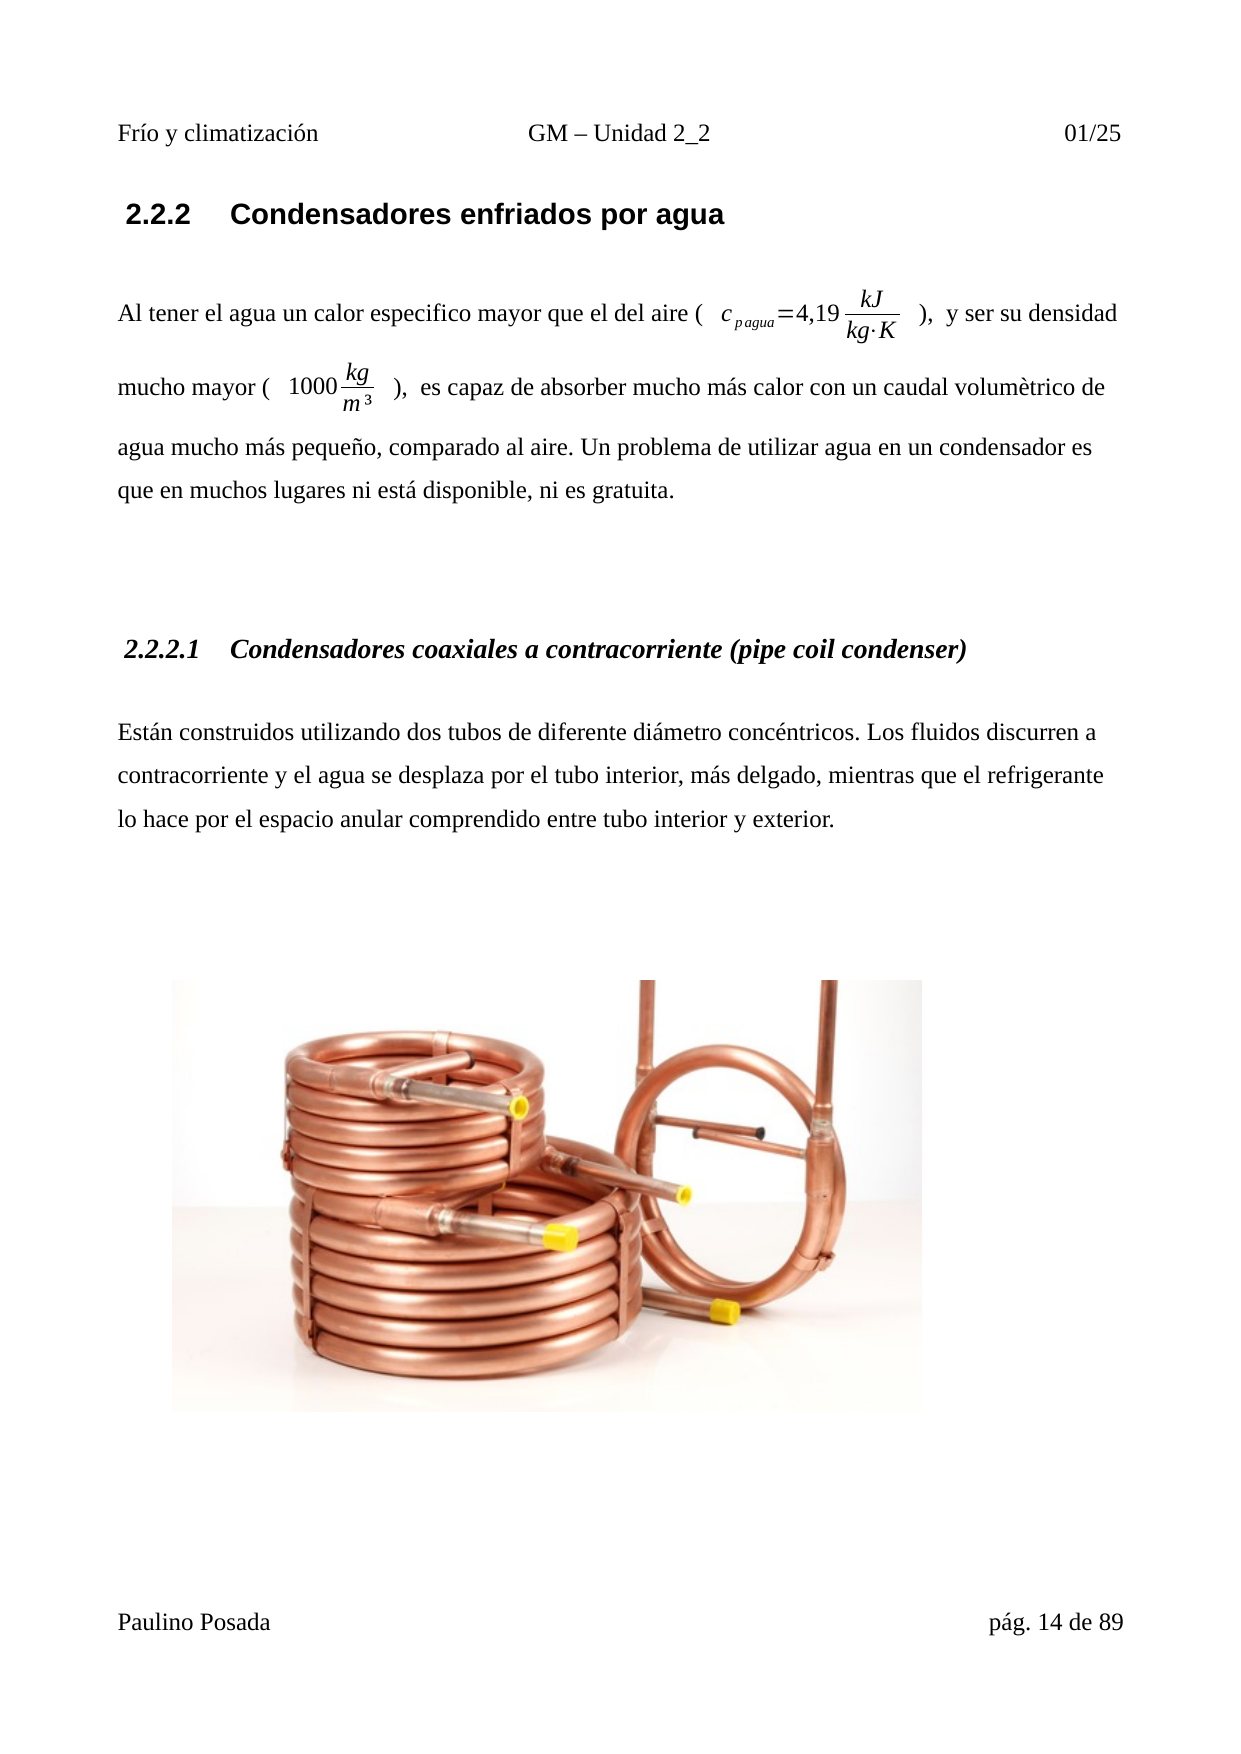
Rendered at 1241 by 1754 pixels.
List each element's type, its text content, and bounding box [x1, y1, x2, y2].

subtitle Condensadores coaxiales a contracorriente (pipe coil condenser) [117, 632, 1123, 664]
picture [172, 980, 923, 1412]
text Al tener el agua un calor especifico mayor que el del aire (), y ser su densidad mucho mayor (), es capaz de absorber mucho más calor con un caudal volumètrico de agua mucho más pequeño, comparado al aire. Un problema de utilizar agua en un condensador es que en muchos lugares ni está disponible, ni es gratuita. [117, 285, 1123, 504]
subtitle Condensadores enfriados por agua [117, 197, 1123, 231]
text Están construidos utilizando dos tubos de diferente diámetro concéntricos. Los fluidos discurren a contracorriente y el agua se desplaza por el tubo interior, más delgado, mientras que el refrigerante lo hace por el espacio anular comprendido entre tubo interior y exterior. [117, 717, 1123, 832]
